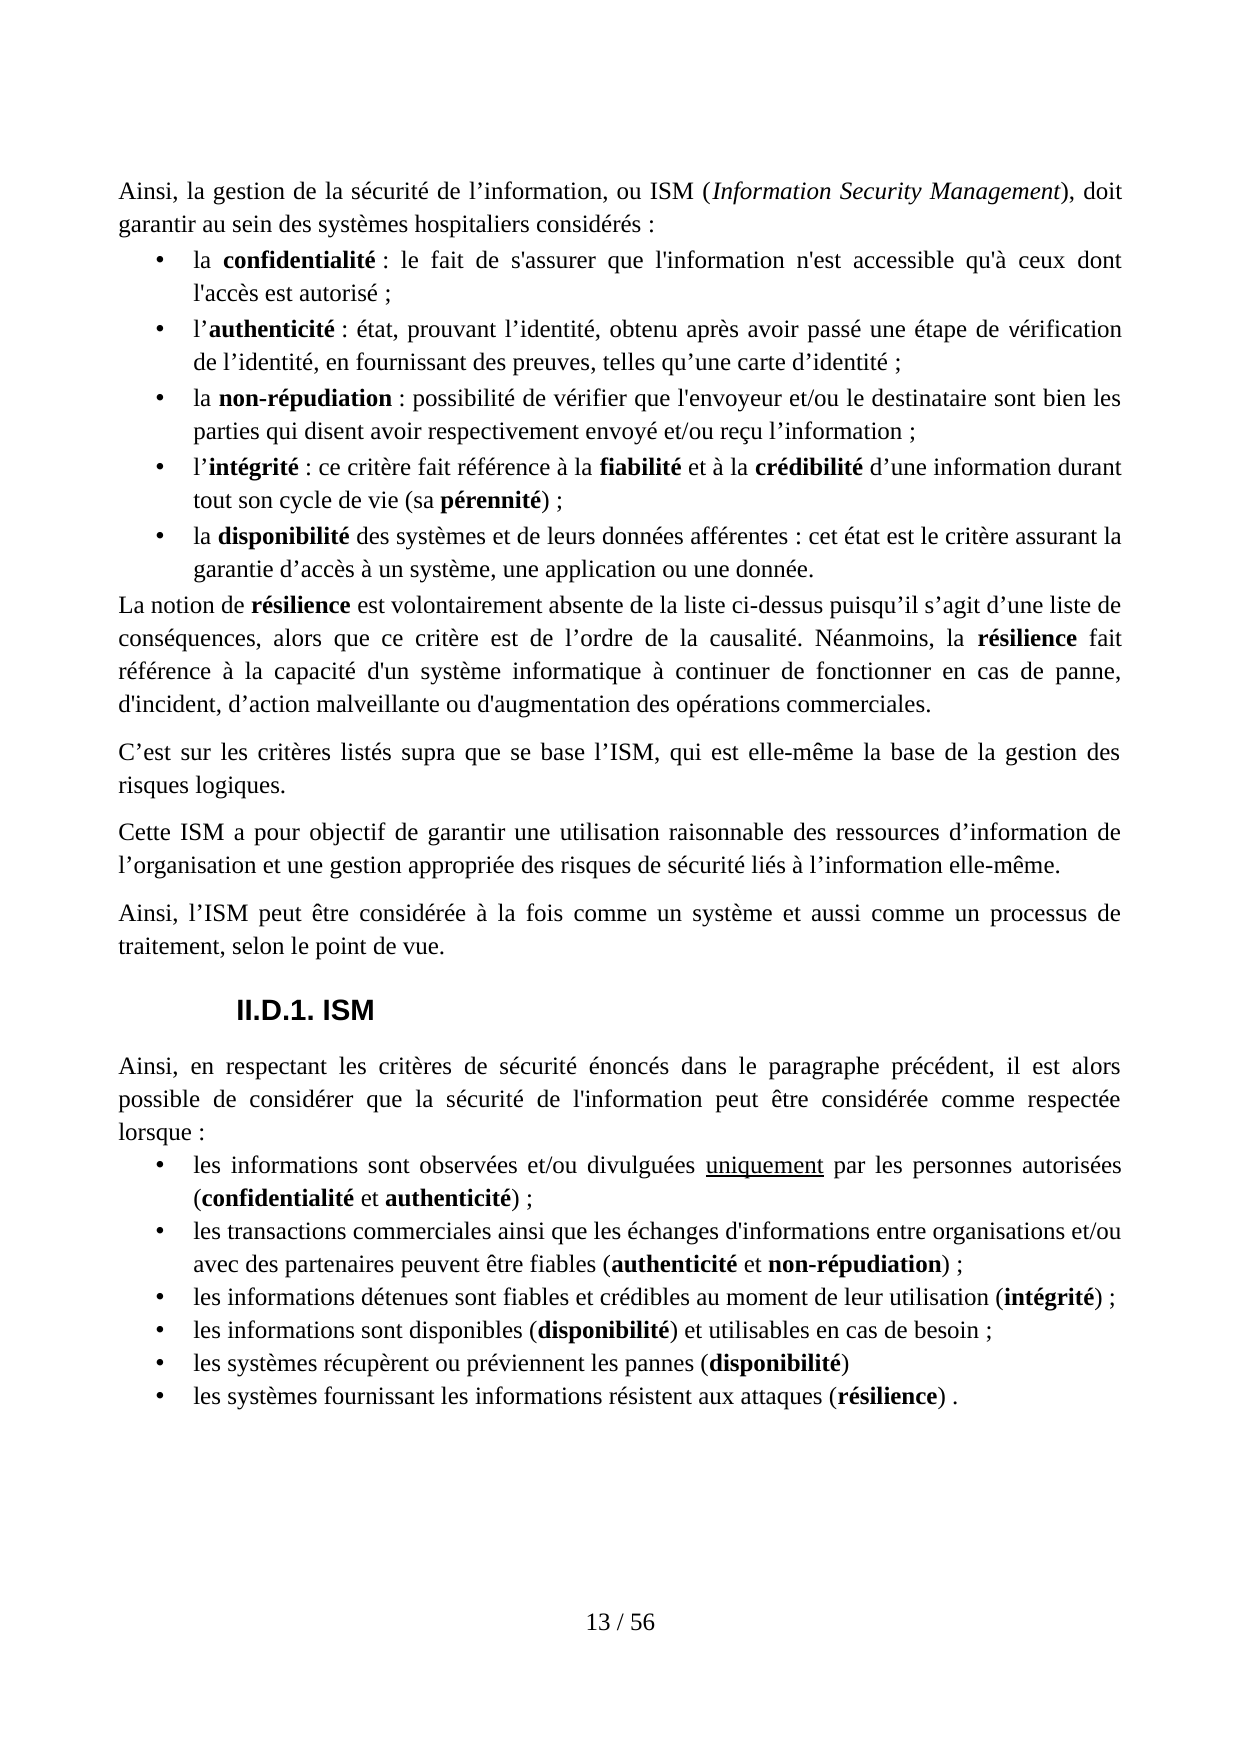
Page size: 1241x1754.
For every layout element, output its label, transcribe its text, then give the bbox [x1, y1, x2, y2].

list la confidentialité : le fait de s'assurer que l'information n'est accessible qu'à ceux dont l'accès est autorisé ; [156, 245, 1122, 307]
text Ainsi, en respectant les critères de sécurité énoncés dans le paragraphe précédent, il est alors possible de considérer que la sécurité de l'information peut être considérée comme respectée lorsque : [118, 1051, 1122, 1146]
list les systèmes récupèrent ou préviennent les pannes (disponibilité) [156, 1348, 1122, 1377]
list les systèmes fournissant les informations résistent aux attaques (résilience) . [156, 1381, 1122, 1410]
text La notion de résilience est volontairement absente de la liste ci-dessus puisqu’il s’agit d’une liste de conséquences, alors que ce critère est de l’ordre de la causalité. Néanmoins, la résilience fait référence à la capacité d'un système informatique à continuer de fonctionner en cas de panne, d'incident, d’action malveillante ou d'augmentation des opérations commerciales. [118, 590, 1122, 718]
list les informations sont observées et/ou divulguées uniquement par les personnes autorisées (confidentialité et authenticité) ; [156, 1150, 1122, 1212]
list l’intégrité : ce critère fait référence à la fiabilité et à la crédibilité d’une information durant tout son cycle de vie (sa pérennité) ; [156, 452, 1122, 514]
subtitle ISM [118, 993, 1122, 1027]
list les transactions commerciales ainsi que les échanges d'informations entre organisations et/ou avec des partenaires peuvent être fiables (authenticité et non-répudiation) ; [156, 1216, 1122, 1278]
text Cette ISM a pour objectif de garantir une utilisation raisonnable des ressources d’information de l’organisation et une gestion appropriée des risques de sécurité liés à l’information elle-même. [118, 817, 1122, 879]
list les informations détenues sont fiables et crédibles au moment de leur utilisation (intégrité) ; [156, 1282, 1122, 1311]
list l’authenticité : état, prouvant l’identité, obtenu après avoir passé une étape de vérification de l’identité, en fournissant des preuves, telles qu’une carte d’identité ; [156, 314, 1122, 376]
text Ainsi, l’ISM peut être considérée à la fois comme un système et aussi comme un processus de traitement, selon le point de vue. [118, 898, 1122, 960]
text C’est sur les critères listés supra que se base l’ISM, qui est elle-même la base de la gestion des risques logiques. [118, 737, 1122, 798]
text Ainsi, la gestion de la sécurité de l’information, ou ISM (Information Security Management), doit garantir au sein des systèmes hospitaliers considérés : [118, 176, 1122, 238]
list les informations sont disponibles (disponibilité) et utilisables en cas de besoin ; [156, 1315, 1122, 1344]
list la disponibilité des systèmes et de leurs données afférentes : cet état est le critère assurant la garantie d’accès à un système, une application ou une donnée. [156, 521, 1122, 583]
list la non-répudiation : possibilité de vérifier que l'envoyeur et/ou le destinataire sont bien les parties qui disent avoir respectivement envoyé et/ou reçu l’information ; [156, 383, 1122, 445]
